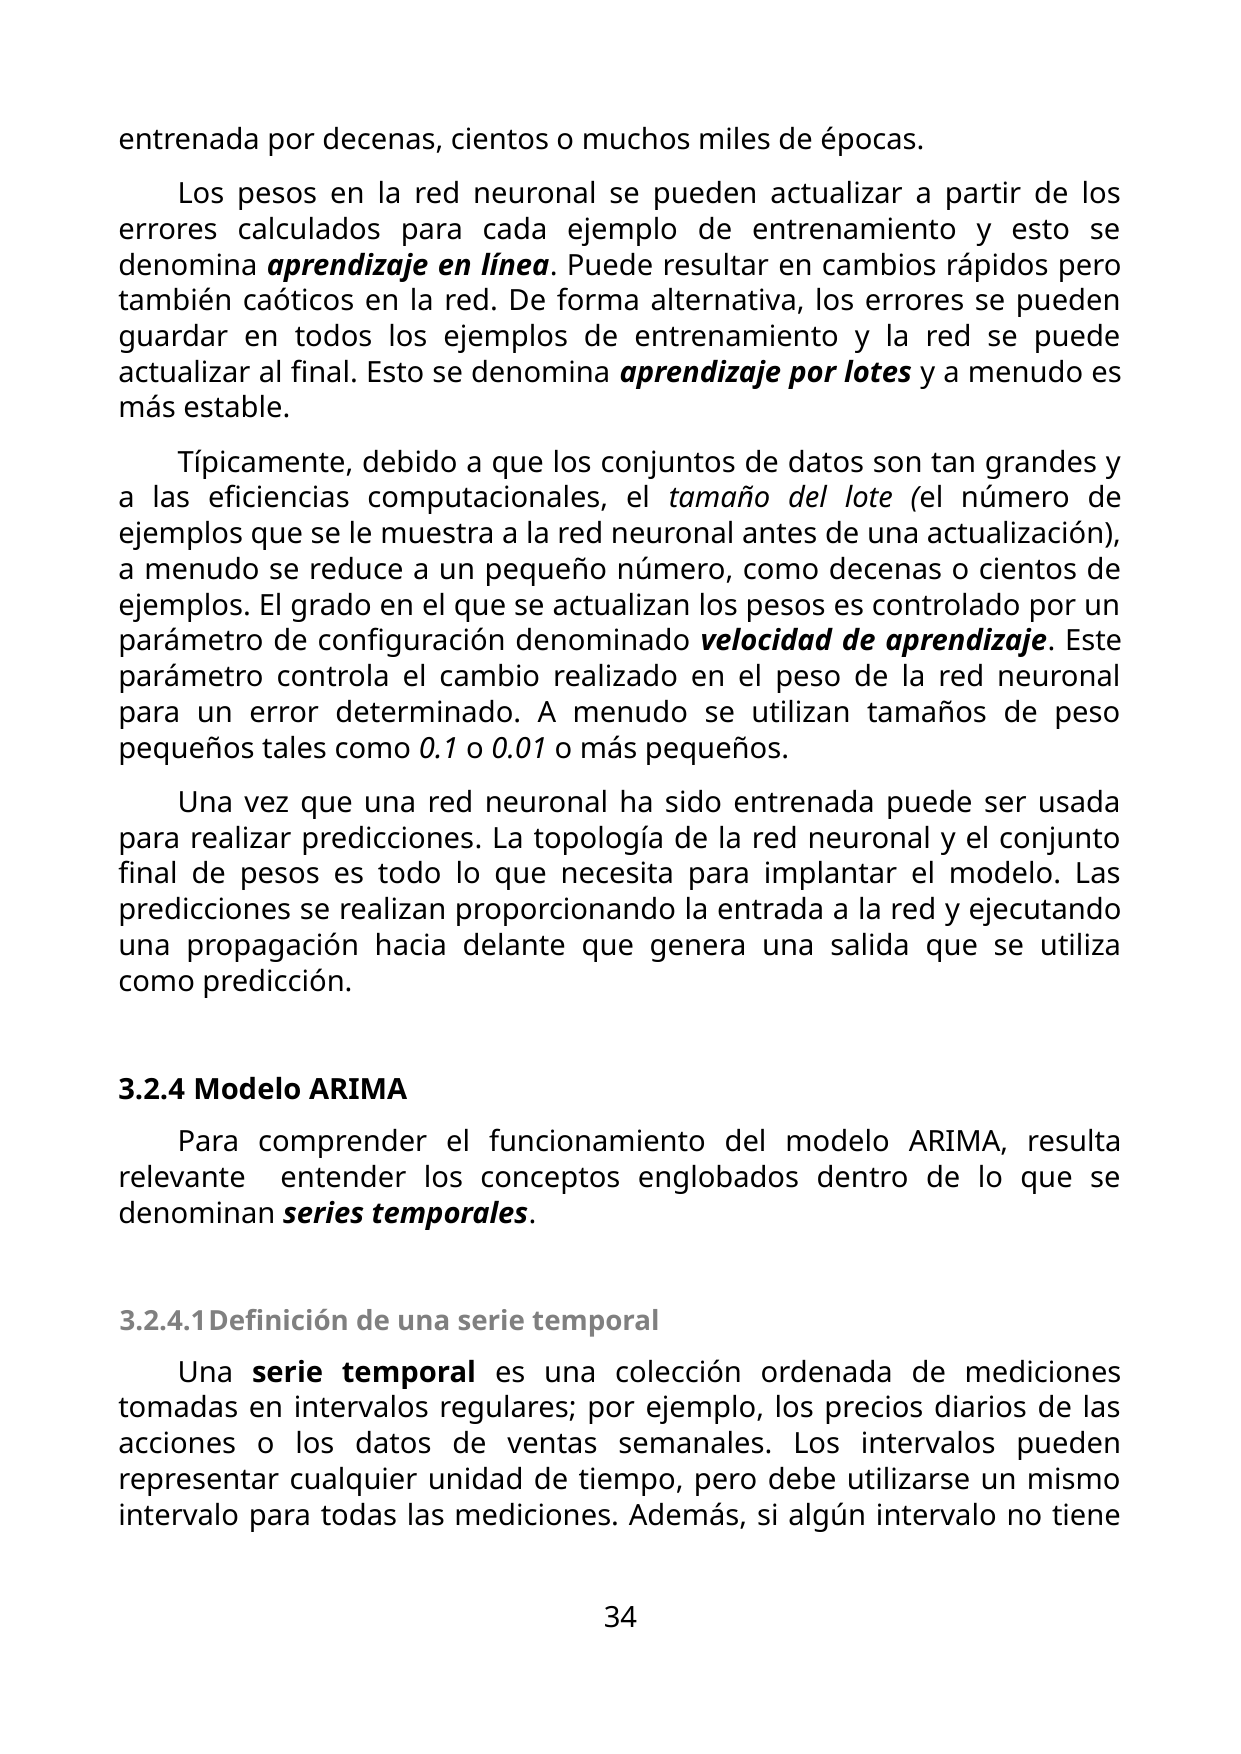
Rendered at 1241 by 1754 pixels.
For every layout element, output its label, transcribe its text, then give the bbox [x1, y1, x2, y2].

text Típicamente, debido a que los conjuntos de datos son tan grandes y a las eficiencias computacionales, el tamaño del lote (el número de ejemplos que se le muestra a la red neuronal antes de una actualización), a menudo se reduce a un pequeño número, como decenas o cientos de ejemplos. El grado en el que se actualizan los pesos es controlado por un parámetro de configuración denominado velocidad de aprendizaje. Este parámetro controla el cambio realizado en el peso de la red neuronal para un error determinado. A menudo se utilizan tamaños de peso pequeños tales como 0.1 o 0.01 o más pequeños. [118, 441, 1122, 767]
text Para comprender el funcionamiento del modelo ARIMA, resulta relevante entender los conceptos englobados dentro de lo que se denominan series temporales. [118, 1121, 1122, 1232]
subtitle Definición de una serie temporal [119, 1301, 1122, 1338]
text Una vez que una red neuronal ha sido entrenada puede ser usada para realizar predicciones. La topología de la red neuronal y el conjunto final de pesos es todo lo que necesita para implantar el modelo. Las predicciones se realizan proporcionando la entrada a la red y ejecutando una propagación hacia delante que genera una salida que se utiliza como predicción. [118, 781, 1122, 999]
text Una serie temporal es una colección ordenada de mediciones tomadas en intervalos regulares; por ejemplo, los precios diarios de las acciones o los datos de ventas semanales. Los intervalos pueden representar cualquier unidad de tiempo, pero debe utilizarse un mismo intervalo para todas las mediciones. Además, si algún intervalo no tiene [118, 1351, 1122, 1533]
text Los pesos en la red neuronal se pueden actualizar a partir de los errores calculados para cada ejemplo de entrenamiento y esto se denomina aprendizaje en línea. Puede resultar en cambios rápidos pero también caóticos en la red. De forma alternativa, los errores se pueden guardar en todos los ejemplos de entrenamiento y la red se puede actualizar al final. Esto se denomina aprendizaje por lotes y a menudo es más estable. [118, 172, 1122, 426]
text entrenada por decenas, cientos o muchos miles de épocas. [118, 118, 1122, 158]
subtitle Modelo ARIMA [118, 1068, 1122, 1108]
